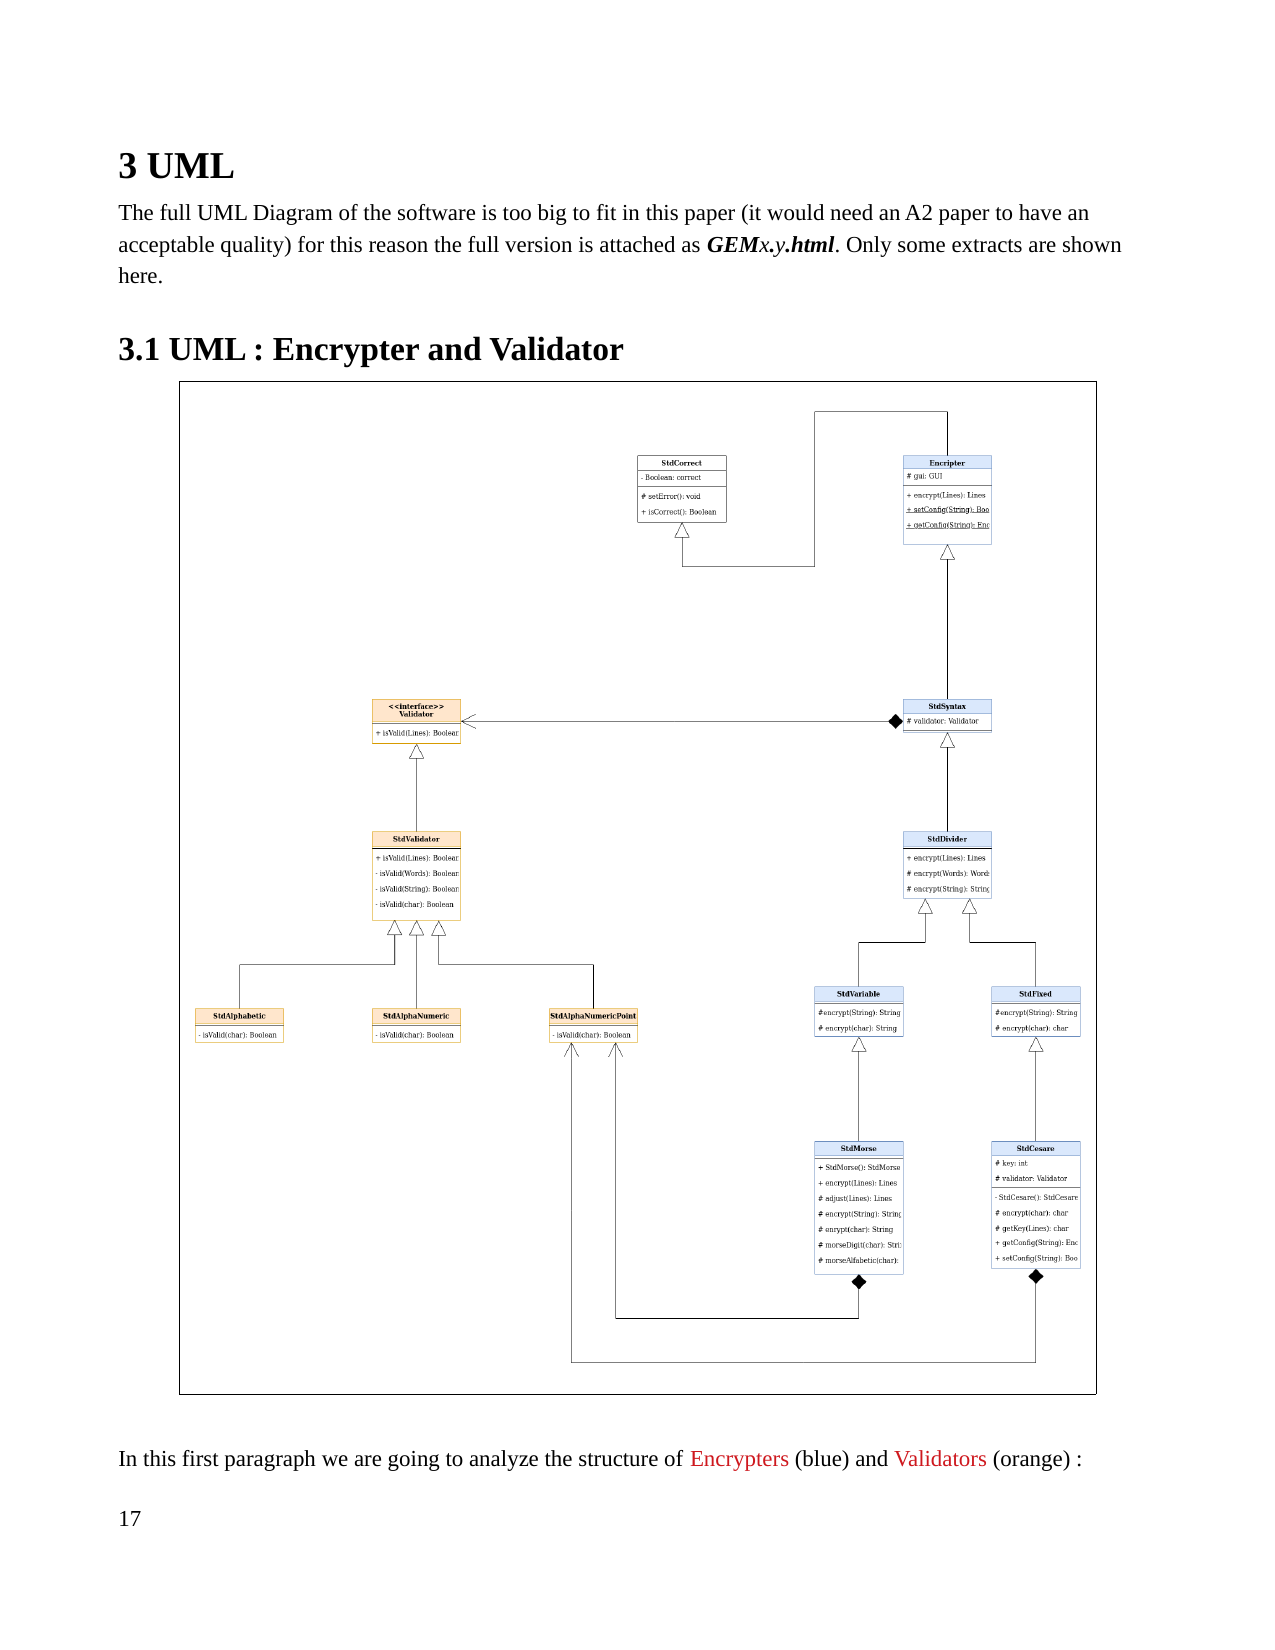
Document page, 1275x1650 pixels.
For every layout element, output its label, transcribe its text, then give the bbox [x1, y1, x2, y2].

text The full UML Diagram of the software is too big to fit in this paper (it would need an A2 paper to have an acceptable quality) for this reason the full version is attached as GEMx.y.html. Only some extracts are shown here. [118, 199, 1157, 289]
text In this first paragraph we are going to analyze the structure of Encrypters (blue) and Validators (orange) : [118, 1446, 1157, 1472]
subtitle 3.1 UML : Encrypter and Validator [118, 329, 1157, 368]
subtitle 3 UML [118, 143, 1157, 187]
picture [182, 383, 1093, 1392]
